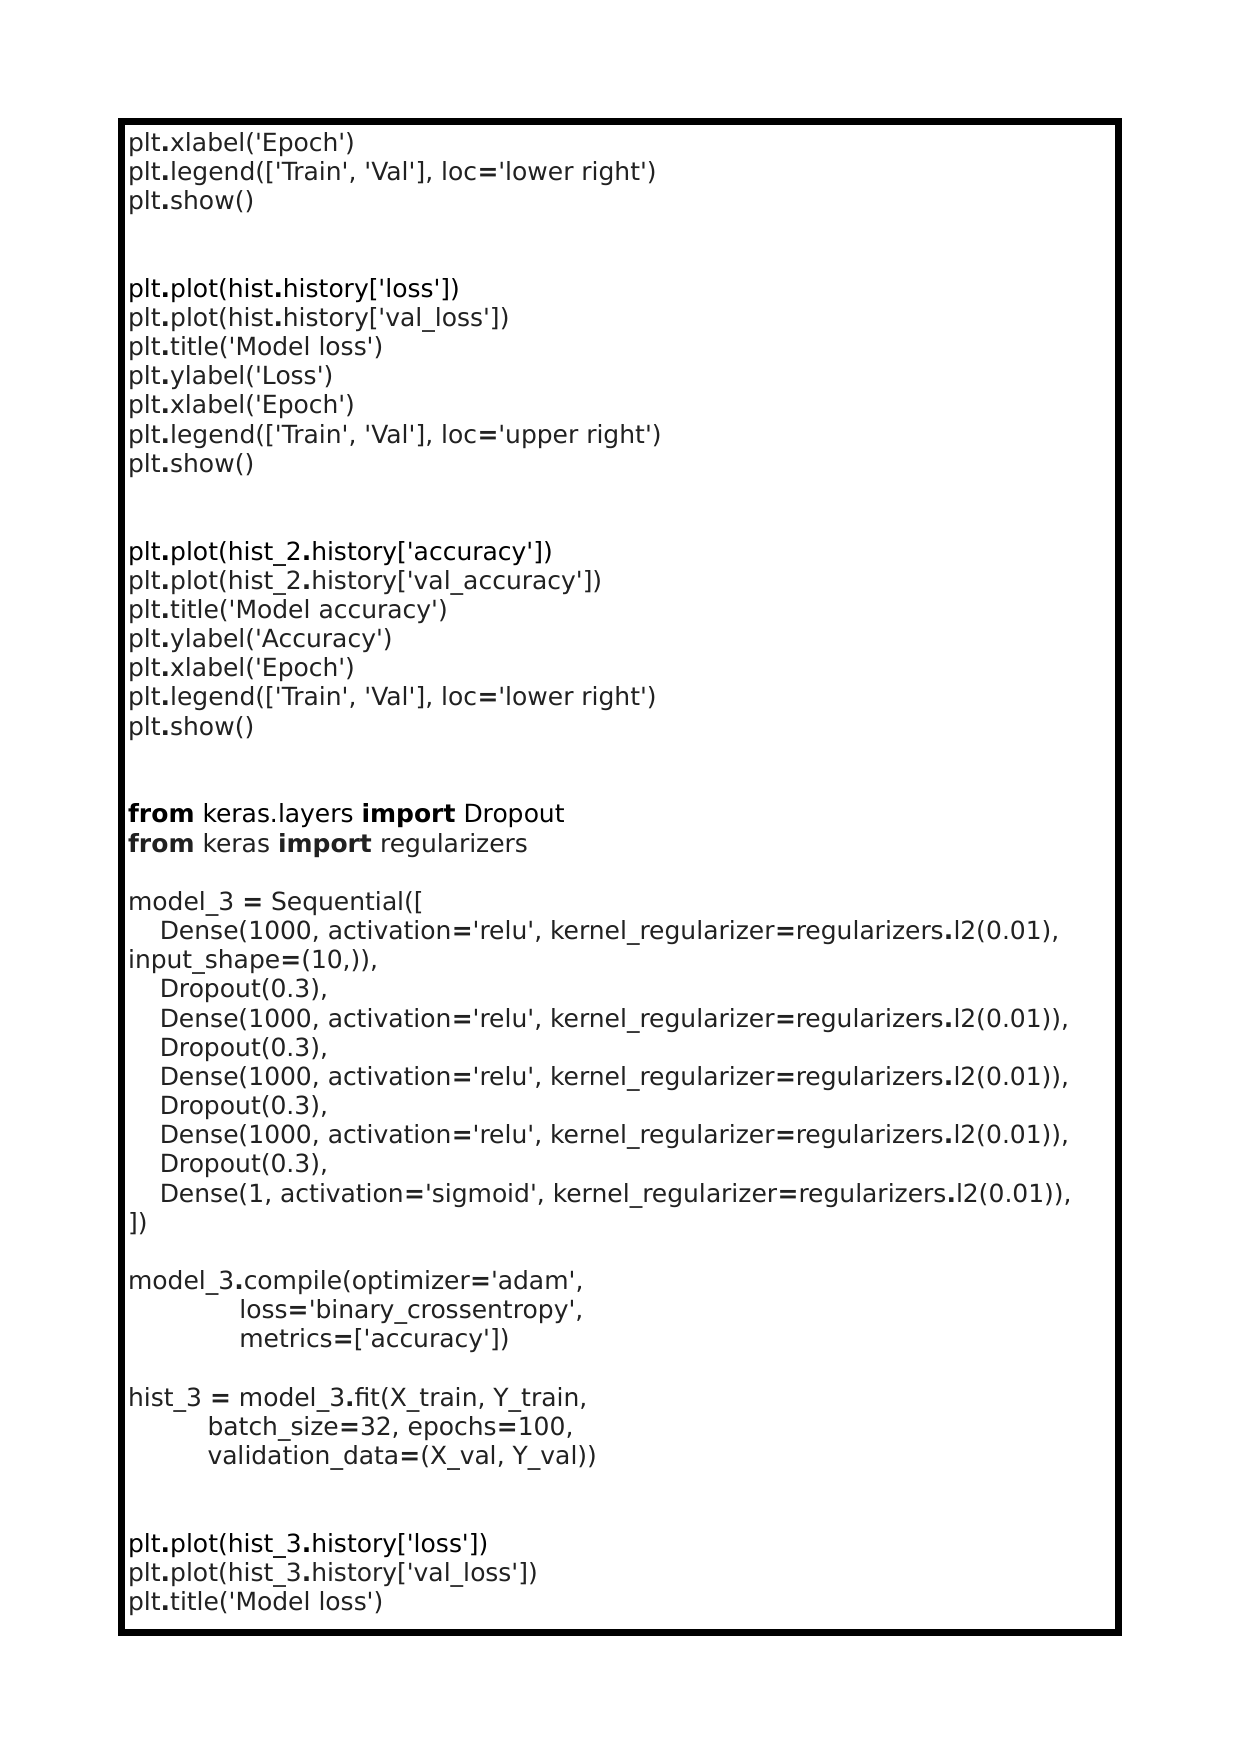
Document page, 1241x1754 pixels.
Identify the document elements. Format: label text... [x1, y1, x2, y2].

text Dropout(0.3), [128, 974, 1112, 1004]
text loss='binary_crossentropy', [128, 1295, 1112, 1324]
text ]) [128, 1208, 1112, 1237]
text Dense(1000, activation='relu', kernel_regularizer=regularizers.l2(0.01)), [128, 1062, 1112, 1091]
text plt.show() [128, 449, 1112, 478]
text Dense(1000, activation='relu', kernel_regularizer=regularizers.l2(0.01), input_shape=(10,)), [128, 916, 1112, 974]
text Dense(1000, activation='relu', kernel_regularizer=regularizers.l2(0.01)), [128, 1004, 1112, 1033]
text plt.legend(['Train', 'Val'], loc='lower right') [128, 157, 1112, 186]
text model_3.compile(optimizer='adam', [128, 1266, 1112, 1295]
text plt.legend(['Train', 'Val'], loc='lower right') [128, 683, 1112, 712]
text plt.plot(hist_2.history['val_accuracy']) [128, 566, 1112, 595]
text plt.ylabel('Loss') [128, 361, 1112, 391]
text Dense(1, activation='sigmoid', kernel_regularizer=regularizers.l2(0.01)), [128, 1179, 1112, 1208]
text plt.xlabel('Epoch') [128, 653, 1112, 683]
text batch_size=32, epochs=100, [128, 1412, 1112, 1441]
text Dropout(0.3), [128, 1091, 1112, 1120]
text Dropout(0.3), [128, 1033, 1112, 1062]
text plt.title('Model loss') [128, 1587, 1112, 1617]
text plt.plot(hist.history['val_loss']) [128, 303, 1112, 332]
text plt.ylabel('Accuracy') [128, 624, 1112, 653]
text Dropout(0.3), [128, 1149, 1112, 1179]
text plt.plot(hist.history['loss']) [128, 274, 1112, 303]
text plt.title('Model loss') [128, 332, 1112, 361]
text plt.xlabel('Epoch') [128, 391, 1112, 420]
text plt.legend(['Train', 'Val'], loc='upper right') [128, 420, 1112, 449]
text Dense(1000, activation='relu', kernel_regularizer=regularizers.l2(0.01)), [128, 1120, 1112, 1149]
text from keras import regularizers [128, 829, 1112, 858]
text hist_3 = model_3.fit(X_train, Y_train, [128, 1383, 1112, 1412]
text plt.show() [128, 186, 1112, 215]
text plt.show() [128, 712, 1112, 741]
text plt.plot(hist_3.history['loss']) [128, 1529, 1112, 1558]
text plt.title('Model accuracy') [128, 595, 1112, 624]
text plt.plot(hist_3.history['val_loss']) [128, 1558, 1112, 1587]
text from keras.layers import Dropout [128, 799, 1112, 829]
text metrics=['accuracy']) [128, 1324, 1112, 1354]
text plt.xlabel('Epoch') [128, 128, 1112, 157]
text model_3 = Sequential([ [128, 887, 1112, 916]
text validation_data=(X_val, Y_val)) [128, 1441, 1112, 1470]
text plt.plot(hist_2.history['accuracy']) [128, 537, 1112, 566]
